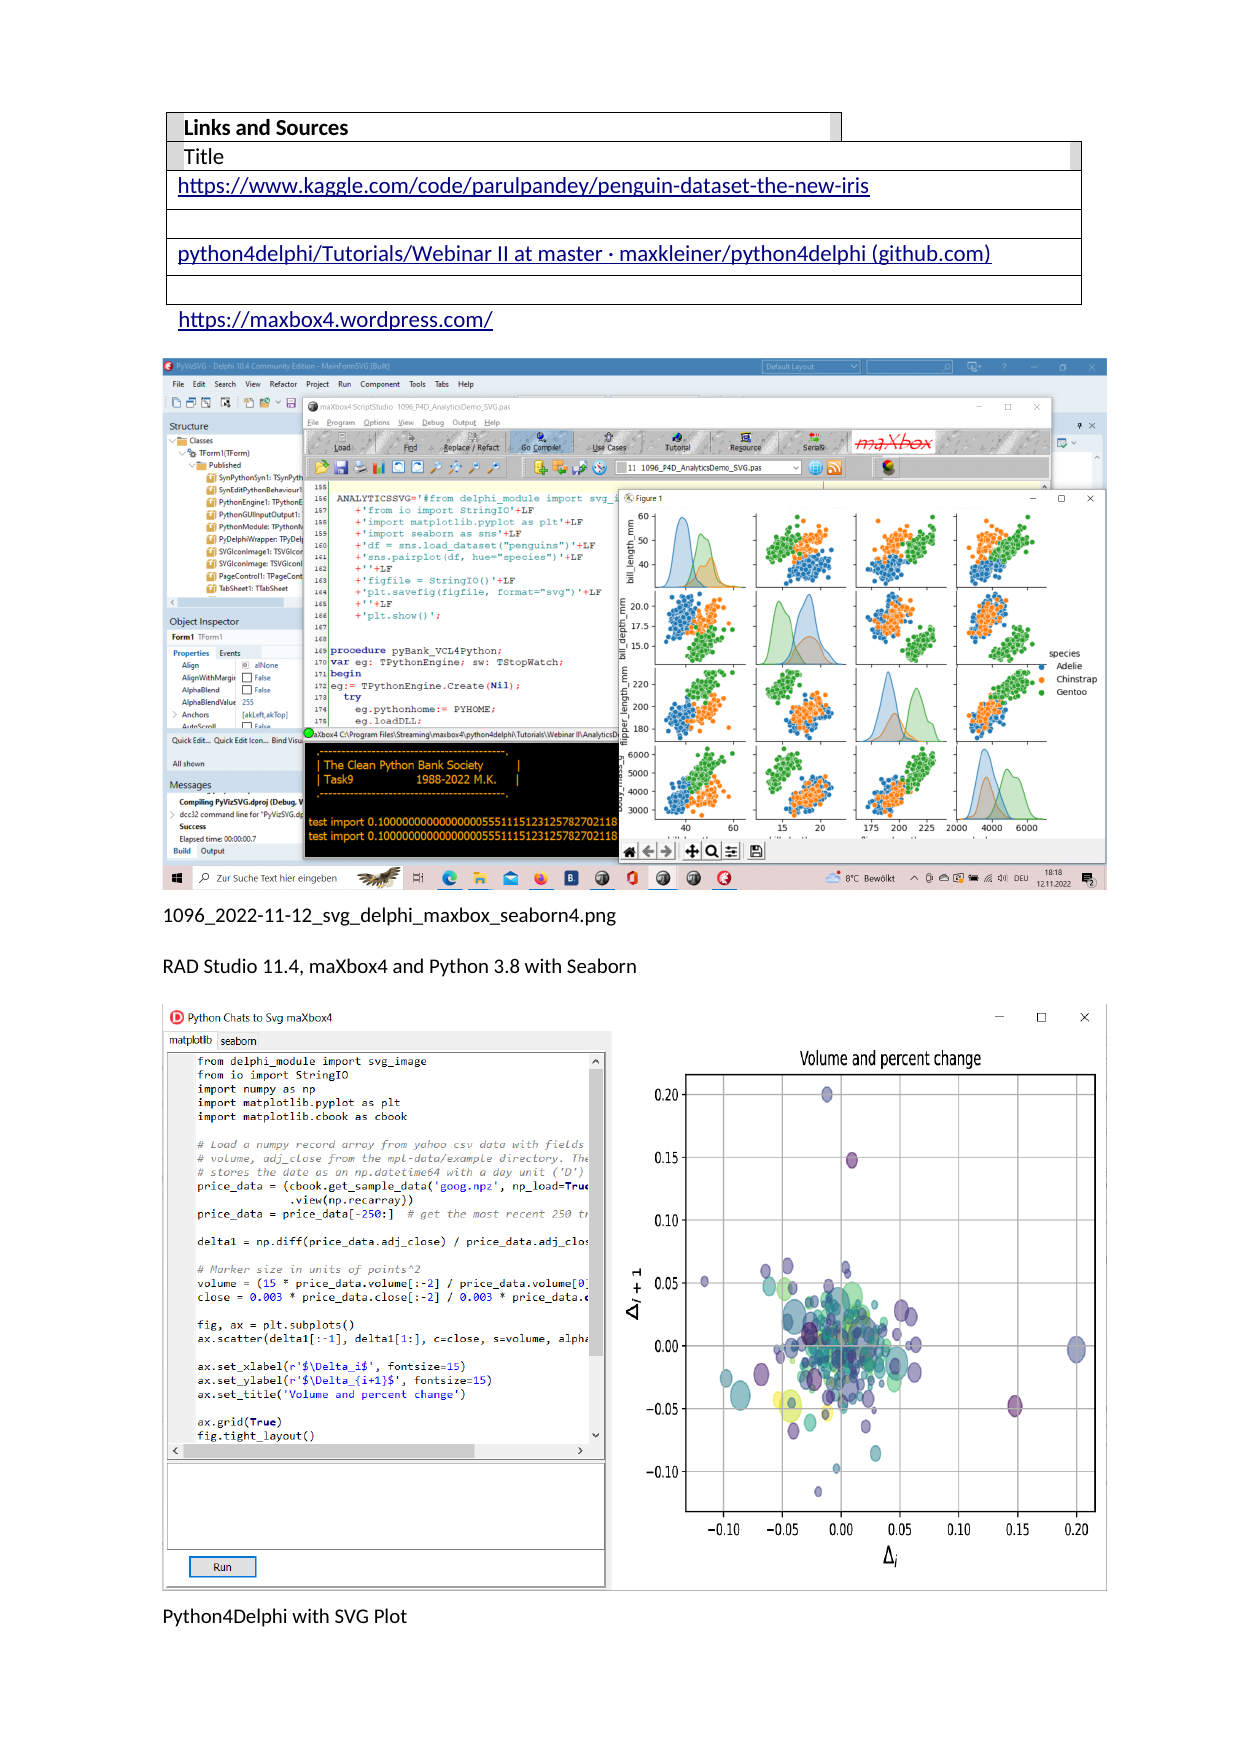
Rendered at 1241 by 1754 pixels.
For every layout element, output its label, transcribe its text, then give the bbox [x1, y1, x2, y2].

table_cell [1070, 210, 1081, 238]
table_cell [167, 210, 177, 238]
text https://maxbox4.wordpress.com/ [162, 305, 1107, 333]
table_cell Title [167, 142, 184, 170]
picture [162, 1004, 1107, 1591]
table_cell Title [1070, 142, 1081, 170]
text RAD Studio 11.4, maXbox4 and Python 3.8 with Seaborn [162, 953, 1107, 979]
table_cell [167, 276, 177, 304]
picture [162, 358, 1107, 890]
table_cell python4delphi/Tutorials/Webinar II at master · maxkleiner/python4delphi (github.com) [167, 239, 1081, 274]
text Python4Delphi with SVG Plot [162, 1603, 1107, 1629]
text 1096_2022-11-12_svg_delphi_maxbox_seaborn4.png [162, 902, 1107, 928]
table_header Links and Sources [167, 113, 184, 141]
table_cell [1070, 276, 1081, 304]
